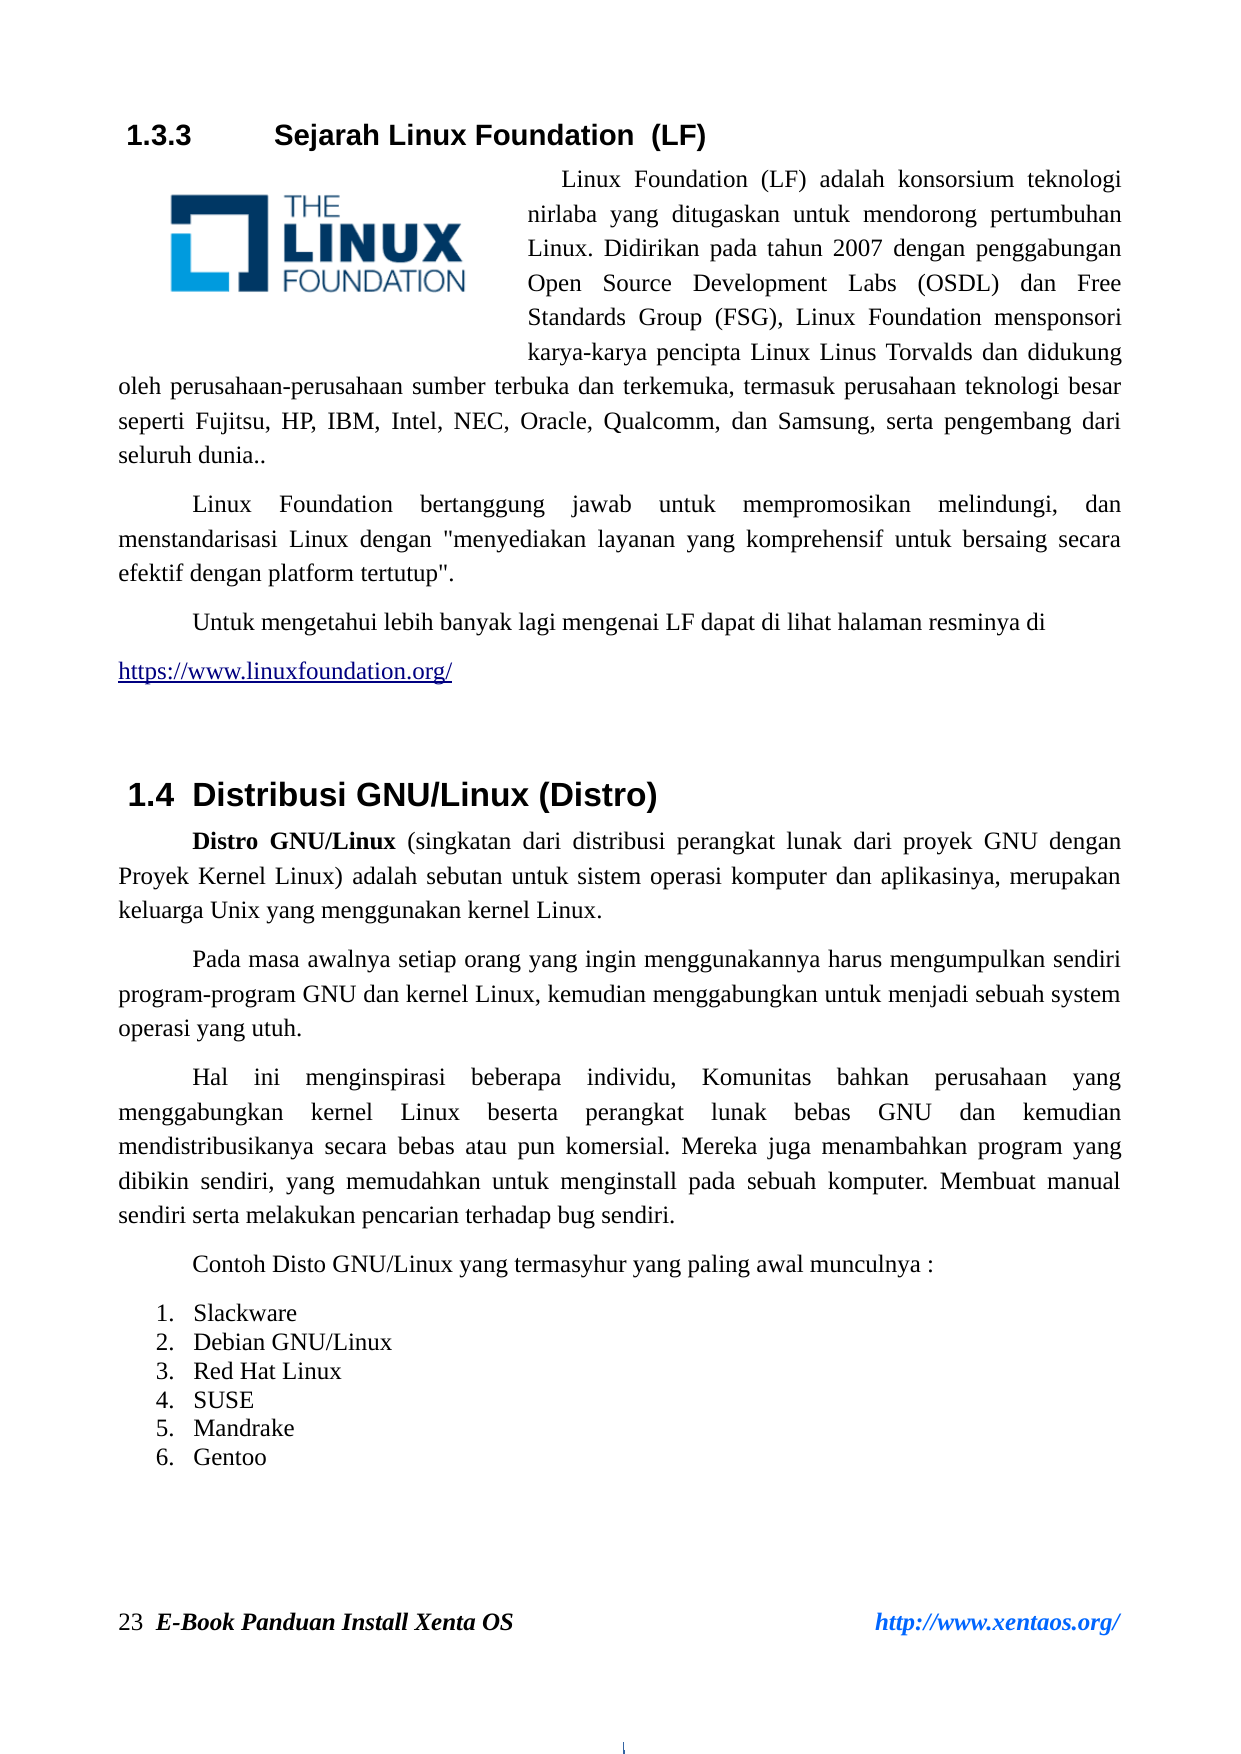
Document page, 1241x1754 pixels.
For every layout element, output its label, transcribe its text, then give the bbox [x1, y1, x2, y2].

subtitle Sejarah Linux Foundation (LF) [118, 118, 1122, 152]
list Slackware [156, 1298, 1122, 1327]
text Distro GNU/Linux (singkatan dari distribusi perangkat lunak dari proyek GNU dengan Proyek Kernel Linux) adalah sebutan untuk sistem operasi komputer dan aplikasinya, merupakan keluarga Unix yang menggunakan kernel Linux. [118, 826, 1122, 924]
text Contoh Disto GNU/Linux yang termasyhur yang paling awal munculnya : [118, 1249, 1122, 1278]
text Untuk mengetahui lebih banyak lagi mengenai LF dapat di lihat halaman resminya di [118, 607, 1122, 636]
text Hal ini menginspirasi beberapa individu, Komunitas bahkan perusahaan yang menggabungkan kernel Linux beserta perangkat lunak bebas GNU dan kemudian mendistribusikanya secara bebas atau pun komersial. Mereka juga menambahkan program yang dibikin sendiri, yang memudahkan untuk menginstall pada sebuah komputer. Membuat manual sendiri serta melakukan pencarian terhadap bug sendiri. [118, 1062, 1122, 1229]
text Linux Foundation bertanggung jawab untuk mempromosikan melindungi, dan menstandarisasi Linux dengan "menyediakan layanan yang komprehensif untuk bersaing secara efektif dengan platform tertutup". [118, 489, 1122, 587]
list Debian GNU/Linux [156, 1327, 1122, 1356]
list Red Hat Linux [156, 1356, 1122, 1385]
text Linux Foundation (LF) adalah konsorsium teknologi nirlaba yang ditugaskan untuk mendorong pertumbuhan Linux. Didirikan pada tahun 2007 dengan penggabungan Open Source Development Labs (OSDL) dan Free Standards Group (FSG), Linux Foundation mensponsori karya-karya pencipta Linux Linus Torvalds dan didukung oleh perusahaan-perusahaan sumber terbuka dan terkemuka, termasuk perusahaan teknologi besar seperti Fujitsu, HP, IBM, Intel, NEC, Oracle, Qualcomm, dan Samsung, serta pengembang dari seluruh dunia.. [118, 164, 1122, 469]
text https://www.linuxfoundation.org/ [118, 656, 1122, 685]
text Pada masa awalnya setiap orang yang ingin menggunakannya harus mengumpulkan sendiri program-program GNU dan kernel Linux, kemudian menggabungkan untuk menjadi sebuah system operasi yang utuh. [118, 944, 1122, 1042]
list Gentoo [156, 1442, 1122, 1471]
picture [112, 164, 528, 344]
list Mandrake [156, 1413, 1122, 1442]
subtitle Distribusi GNU/Linux (Distro) [118, 775, 1122, 814]
list SUSE [156, 1385, 1122, 1413]
